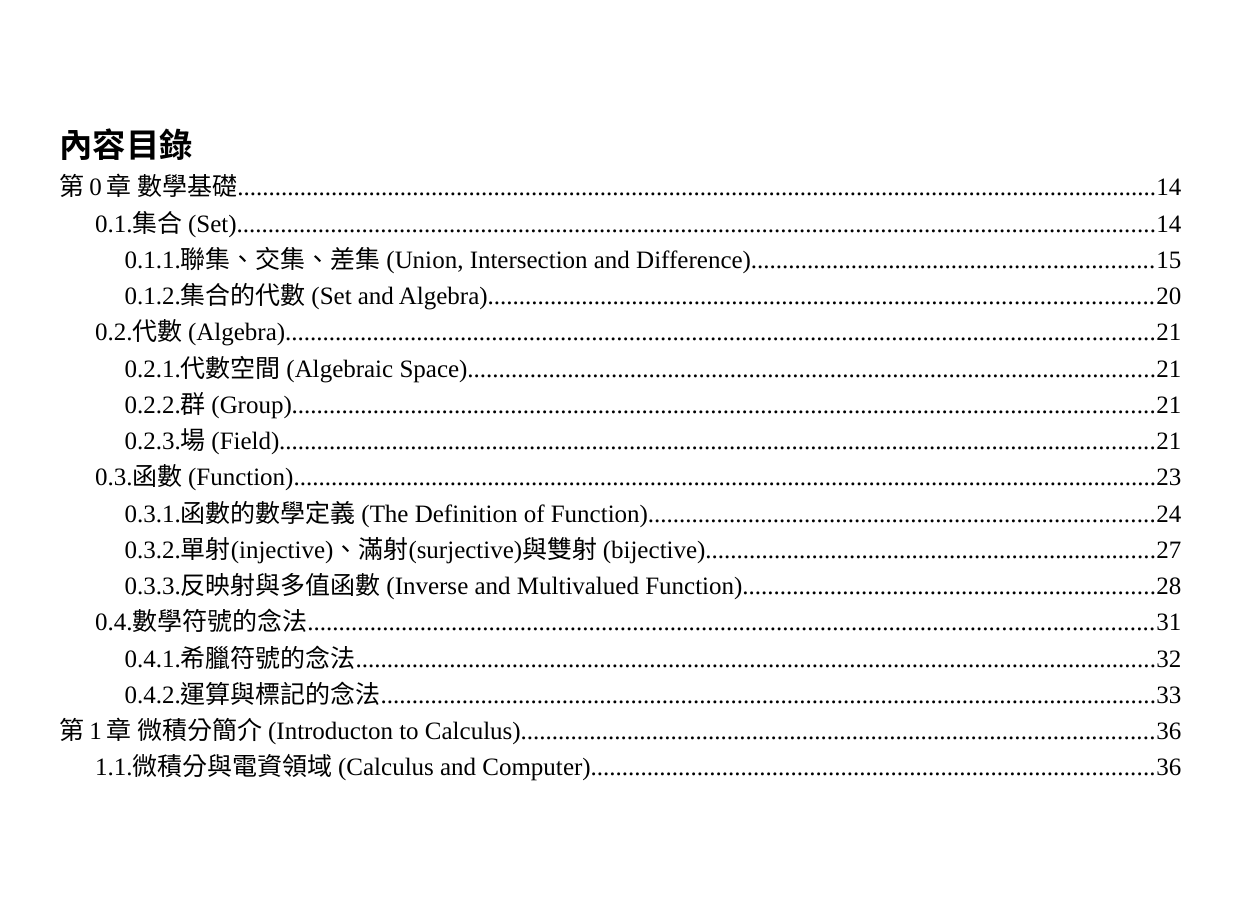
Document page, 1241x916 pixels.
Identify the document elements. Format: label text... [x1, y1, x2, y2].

text 0.4.數學符號的念法 31 [88, 602, 1181, 638]
text 0.3.1.函數的數學定義 (The Definition of Function) 24 [118, 493, 1181, 529]
text 0.3.函數 (Function) 23 [88, 457, 1181, 493]
text 0.3.3.反映射與多值函數 (Inverse and Multivalued Function) 28 [118, 566, 1181, 602]
subtitle 內容目錄 [59, 118, 1181, 167]
text 第0章 數學基礎 14 [59, 167, 1181, 203]
text 0.4.1.希臘符號的念法 32 [118, 638, 1181, 674]
text 0.1.1.聯集、交集、差集 (Union, Intersection and Difference) 15 [118, 239, 1181, 276]
text 0.4.2.運算與標記的念法 33 [118, 674, 1181, 711]
text 0.2.3.場 (Field) 21 [118, 421, 1181, 457]
text 0.2.2.群 (Group) 21 [118, 384, 1181, 421]
text 0.1.集合 (Set) 14 [88, 203, 1181, 239]
text 0.2.1.代數空間 (Algebraic Space) 21 [118, 348, 1181, 384]
text 0.3.2.單射(injective)、滿射(surjective)與雙射 (bijective) 27 [118, 529, 1181, 566]
text 1.1.微積分與電資領域 (Calculus and Computer) 36 [88, 747, 1181, 783]
text 0.1.2.集合的代數 (Set and Algebra) 20 [118, 276, 1181, 312]
text 0.2.代數 (Algebra) 21 [88, 312, 1181, 348]
text 第1章 微積分簡介 (Introducton to Calculus) 36 [59, 711, 1181, 747]
